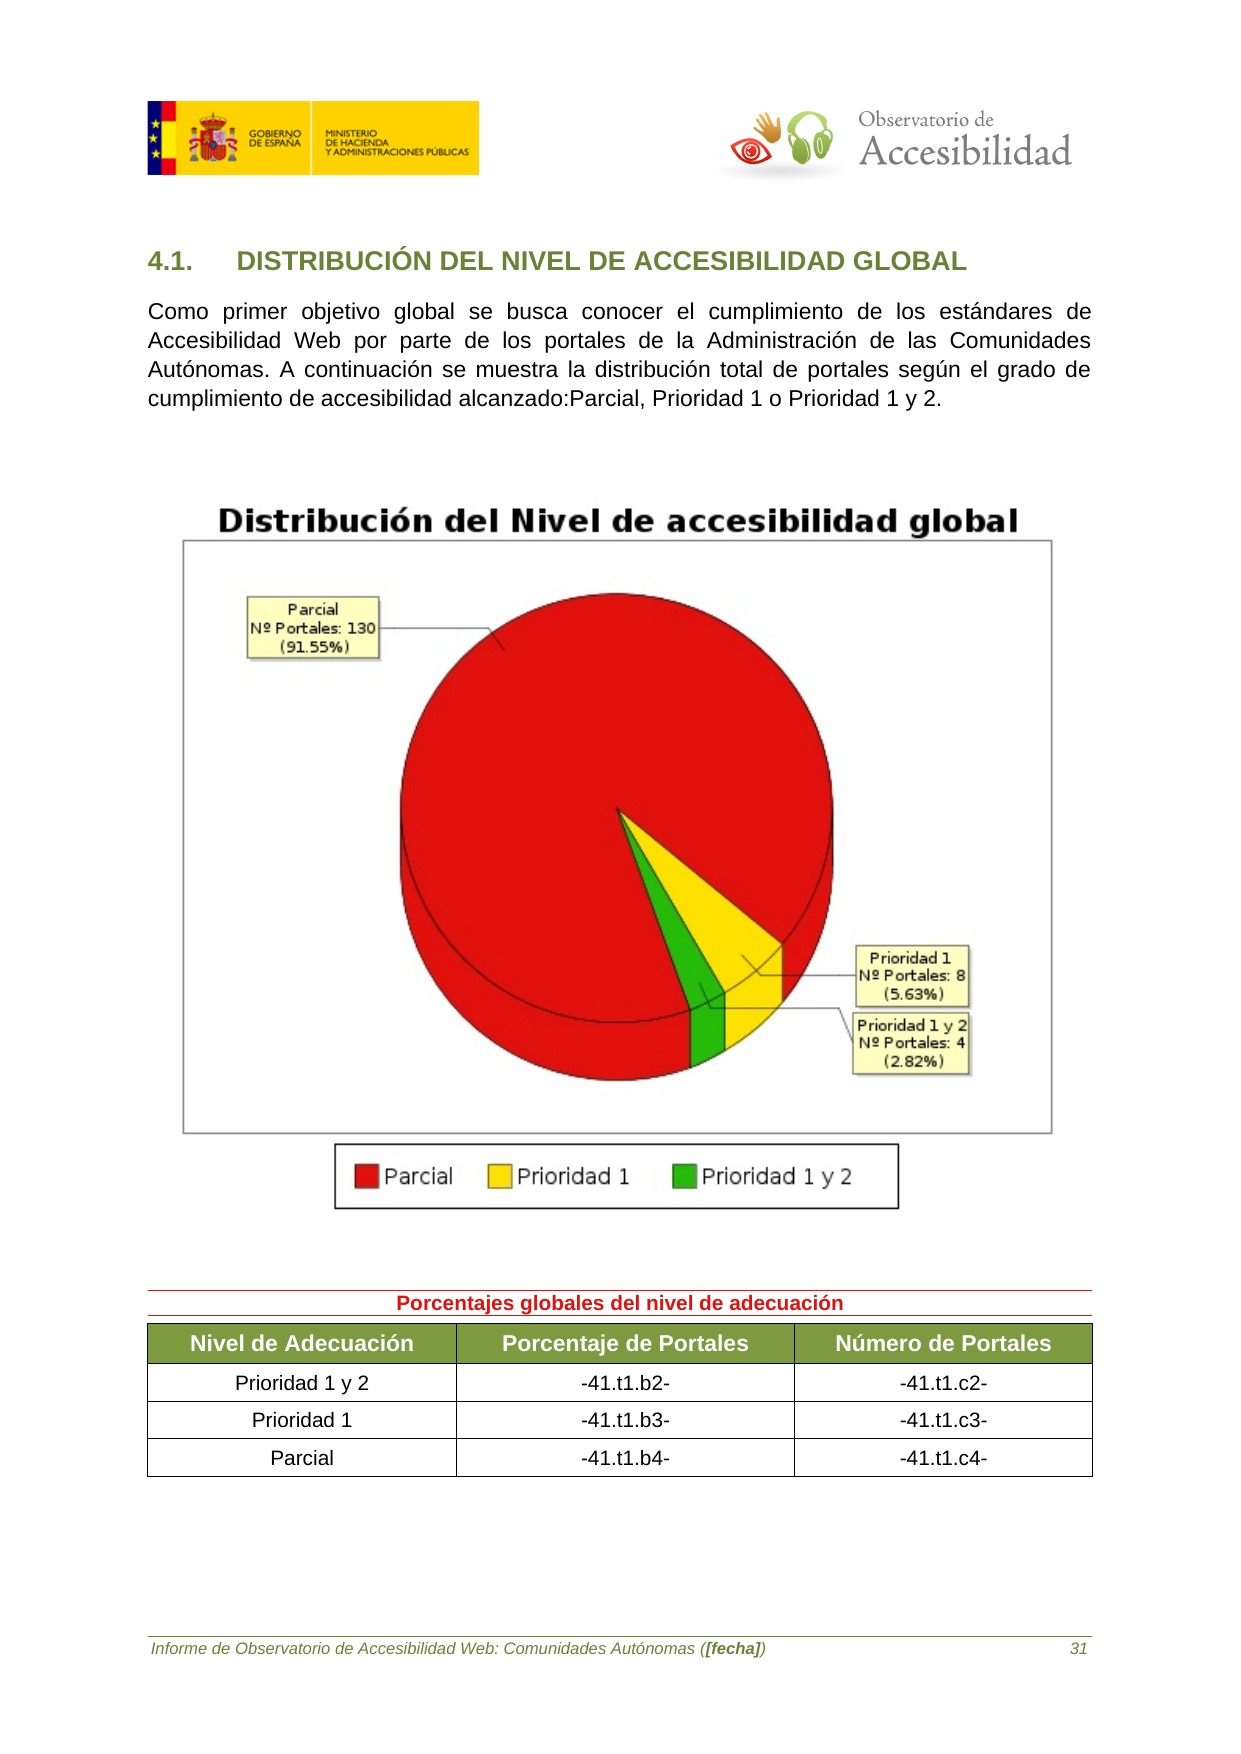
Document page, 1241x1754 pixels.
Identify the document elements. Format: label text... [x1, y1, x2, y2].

text Porcentajes globales del nivel de adecuación [148, 1291, 1092, 1315]
table_cell -41.t1.c3- [795, 1402, 1092, 1438]
table_header Porcentaje de Portales [457, 1324, 794, 1363]
table_cell -41.t1.c4- [795, 1439, 1092, 1476]
table_cell Parcial [148, 1439, 456, 1476]
table_cell Prioridad 1 y 2 [148, 1364, 456, 1401]
table_header Nivel de Adecuación [148, 1324, 456, 1363]
picture [175, 501, 1059, 1211]
picture [710, 102, 1086, 185]
text Como primer objetivo global se busca conocer el cumplimiento de los estándares de Accesibilidad Web por parte de los portales de la Administración de las Comunidades Autónomas. A continuación se muestra la distribución total de portales según el grado de cumplimiento de accesibilidad alcanzado:Parcial, Prioridad 1 o Prioridad 1 y 2. [148, 298, 1092, 411]
table_cell -41.t1.b3- [457, 1402, 794, 1438]
table_cell Prioridad 1 [148, 1402, 456, 1438]
picture [147, 101, 479, 175]
table_cell -41.t1.c2- [795, 1364, 1092, 1401]
table_header Número de Portales [795, 1324, 1092, 1363]
subtitle Distribución del nivel de accesibilidad global [148, 245, 1092, 276]
table_cell -41.t1.b2- [457, 1364, 794, 1401]
table_cell -41.t1.b4- [457, 1439, 794, 1476]
